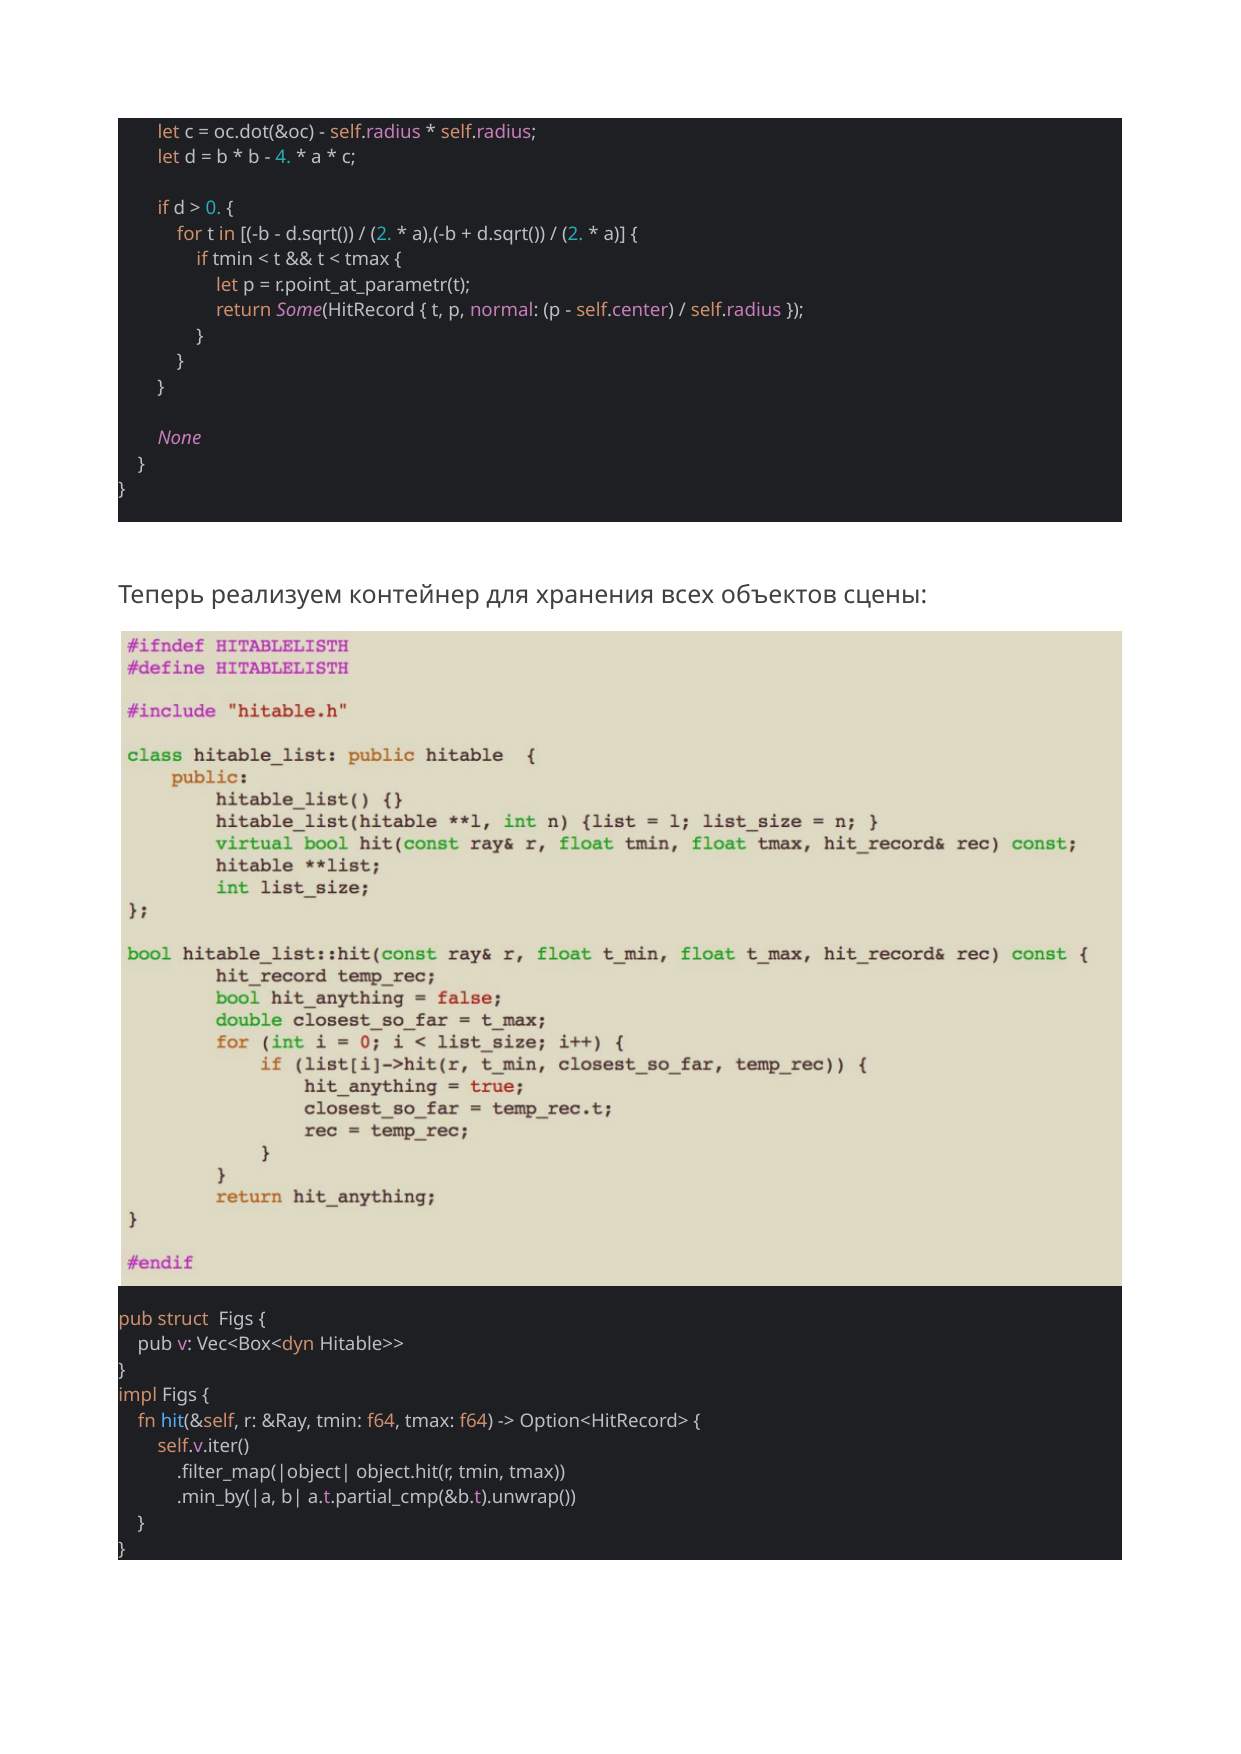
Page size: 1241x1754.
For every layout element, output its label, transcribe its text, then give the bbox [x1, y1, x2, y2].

text Теперь реализуем контейнер для хранения всех объектов сцены: [118, 576, 1122, 610]
text let c = oc.dot(&oc) - self.radius * self.radius; let d = b * b - 4. * a * c; if d > 0. { for t in [(-b - d.sqrt()) / (2. * a),(-b + d.sqrt()) / (2. * a)] { if tmin < t && t < tmax { let p = r.point_at_parametr(t); return Some(HitRecord { t, p, normal: (p - self.center) / self.radius }); } } } None } } [118, 118, 1122, 501]
picture [118, 630, 1123, 1286]
text pub struct Figs { pub v: Vec<Box<dyn Hitable>> } impl Figs { fn hit(&self, r: &Ray, tmin: f64, tmax: f64) -> Option<HitRecord> { self.v.iter() .filter_map(|object| object.hit(r, tmin, tmax)) .min_by(|a, b| a.t.partial_cmp(&b.t).unwrap()) } } [118, 1286, 1122, 1560]
